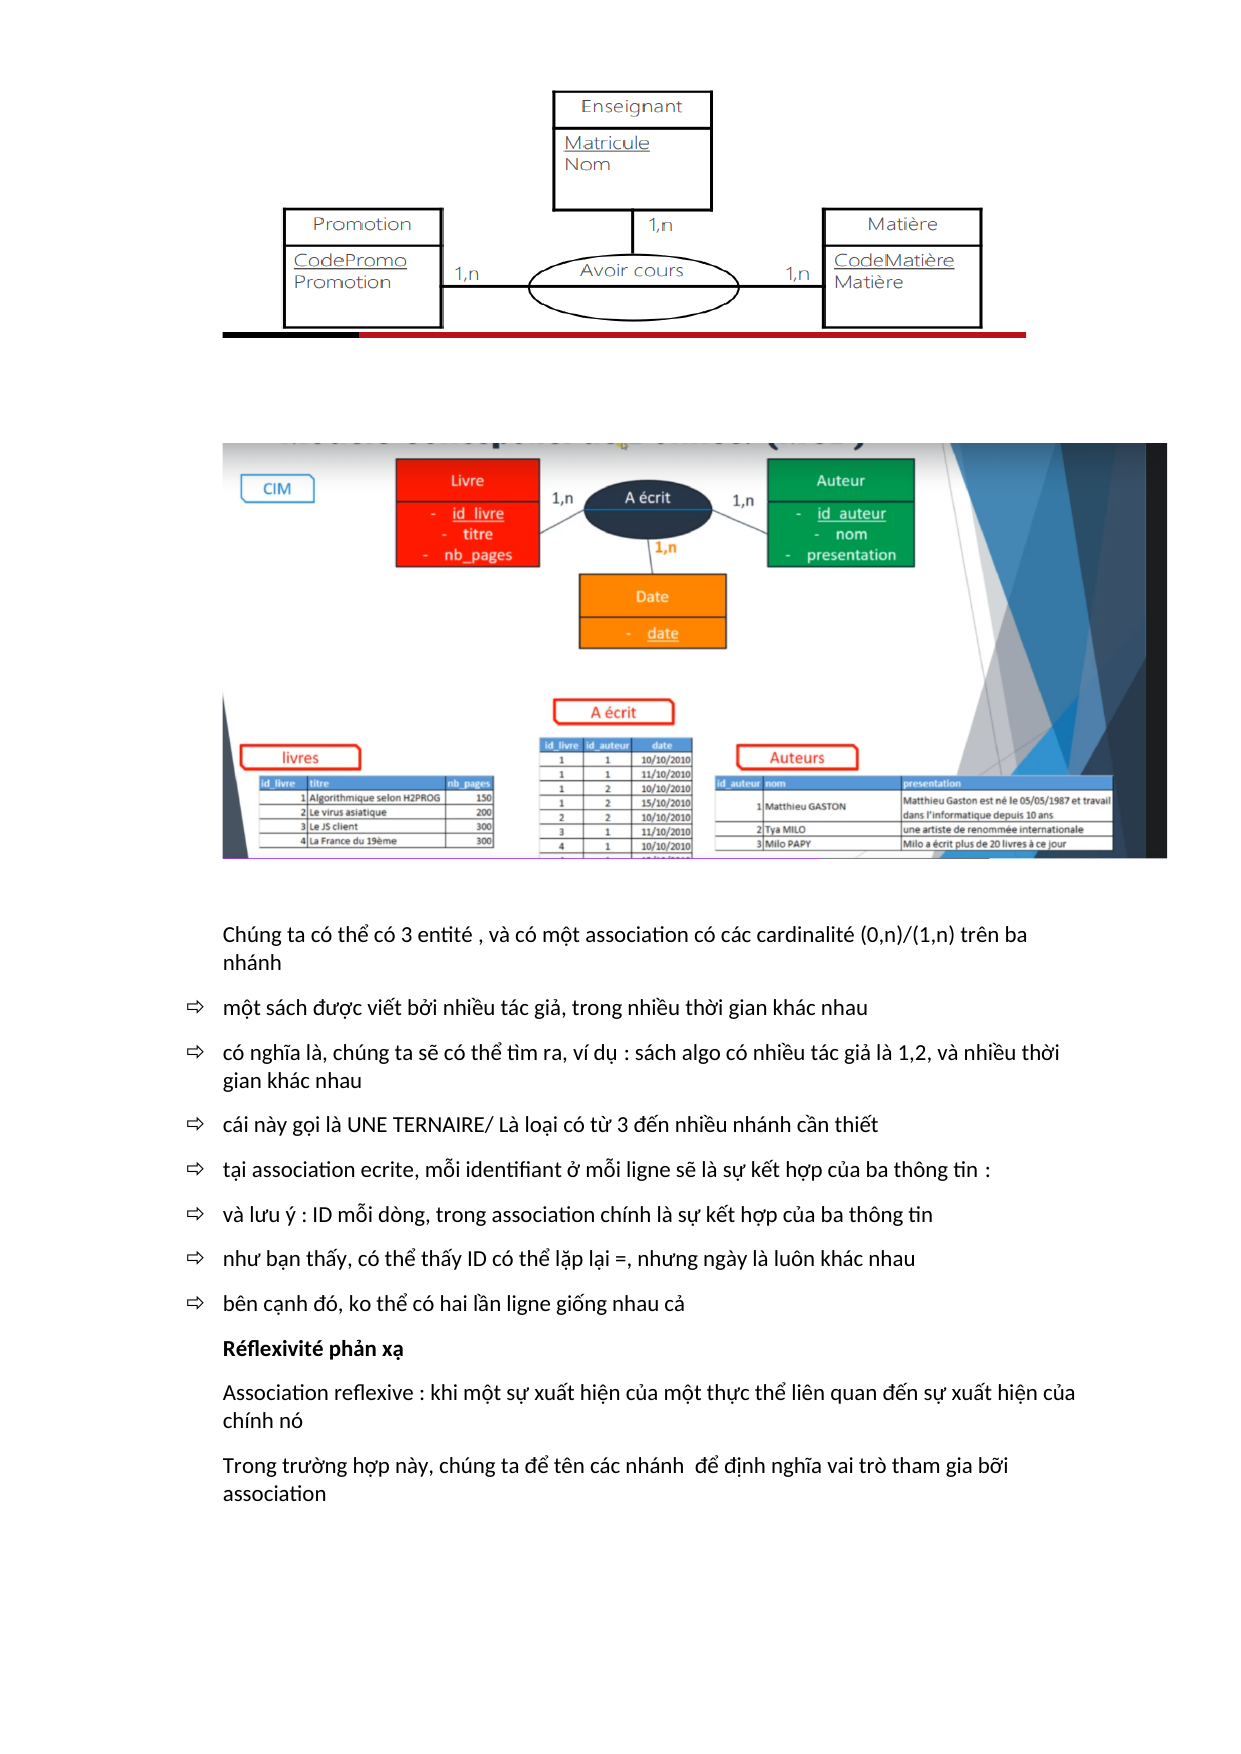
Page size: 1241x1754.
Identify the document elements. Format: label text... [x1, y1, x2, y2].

list cái này gọi là UNE TERNAIRE/ Là loại có từ 3 đến nhiều nhánh cần thiết [185, 1110, 1093, 1138]
list như bạn thấy, có thể thấy ID có thể lặp lại =, nhưng ngày là luôn khác nhau [185, 1244, 1093, 1272]
list và lưu ý : ID mỗi dòng, trong association chính là sự kết hợp của ba thông tin [185, 1200, 1093, 1228]
list có nghĩa là, chúng ta sẽ có thể tìm ra, ví dụ : sách algo có nhiều tác giả là 1,2, và nhiều thời gian khác nhau [185, 1038, 1093, 1094]
list một sách được viết bởi nhiều tác giả, trong nhiều thời gian khác nhau [185, 993, 1093, 1021]
list bên cạnh đó, ko thể có hai lần ligne giống nhau cả [185, 1289, 1093, 1317]
list Chúng ta có thể có 3 entité , và có một association có các cardinalité (0,n)/(1,n) trên ba nhánh [223, 920, 1093, 976]
list Réflexivité phản xạ [223, 1334, 1093, 1362]
list tại association ecrite, mỗi identifiant ở mỗi ligne sẽ là sự kết hợp của ba thông tin : [185, 1155, 1093, 1183]
list Trong trường hợp này, chúng ta để tên các nhánh để định nghĩa vai trò tham gia bỡi association [223, 1451, 1093, 1507]
list Association reflexive : khi một sự xuất hiện của một thực thể liên quan đến sự xuất hiện của chính nó [223, 1378, 1093, 1434]
